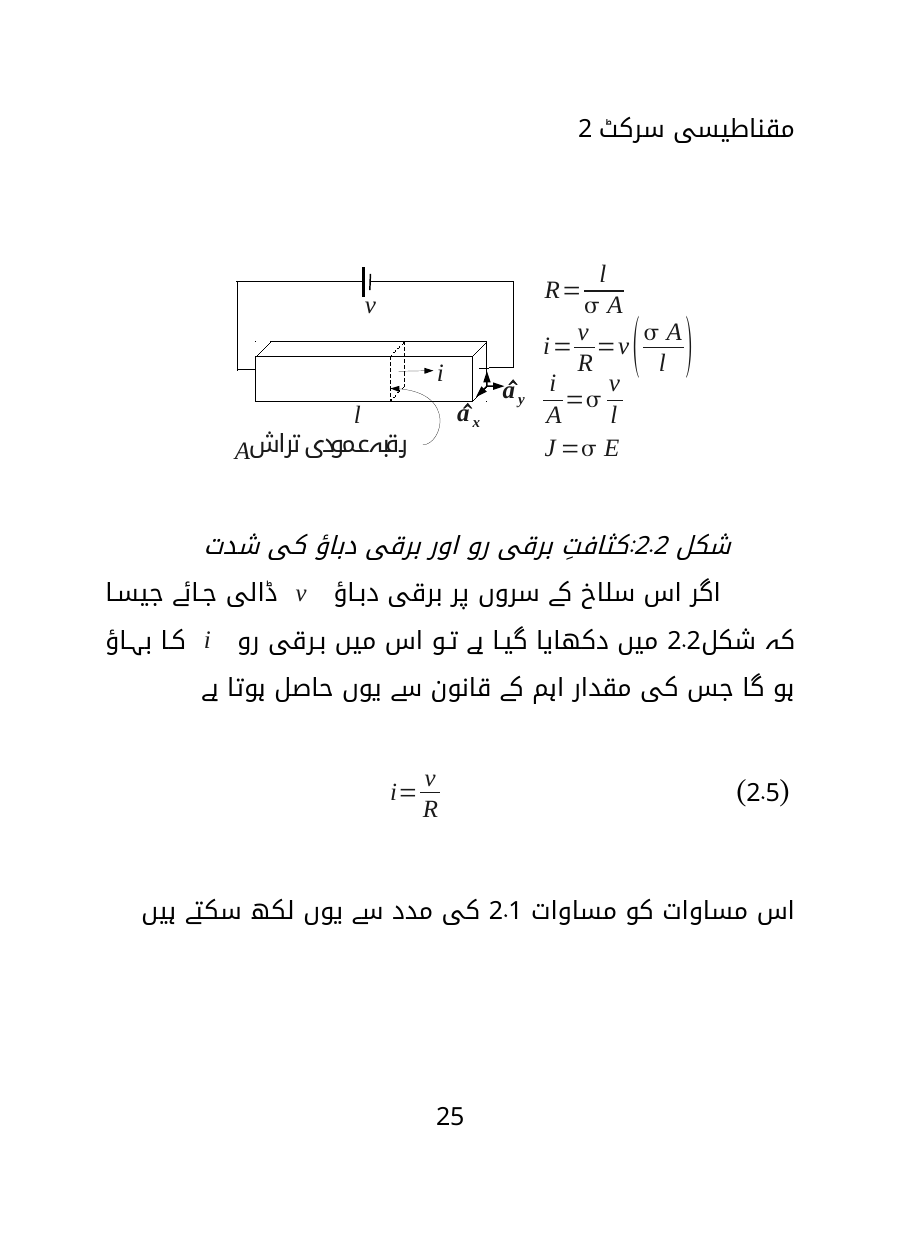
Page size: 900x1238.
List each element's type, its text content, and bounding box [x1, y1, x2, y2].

text اگر اس سلاخ کے سروں پر برقی دباؤ ڈالی جائے جیسا کہ شکل2.2 میں دکھایا گیا ہے تو اس میں برقی رو کا بہاؤ ہو گا جس کی مقدار اہم کے قانون سے یوں حاصل ہوتا ہے [105, 182, 795, 712]
text شکل 2.2:کثافتِ برقی رو اور برقی دباؤ کی شدت [169, 195, 731, 569]
table_header [105, 758, 718, 841]
text اس مساوات کو مساوات 2.1 کی مدد سے یوں لکھ سکتے ہیں [105, 888, 795, 935]
table_header (2.5) [718, 758, 795, 841]
